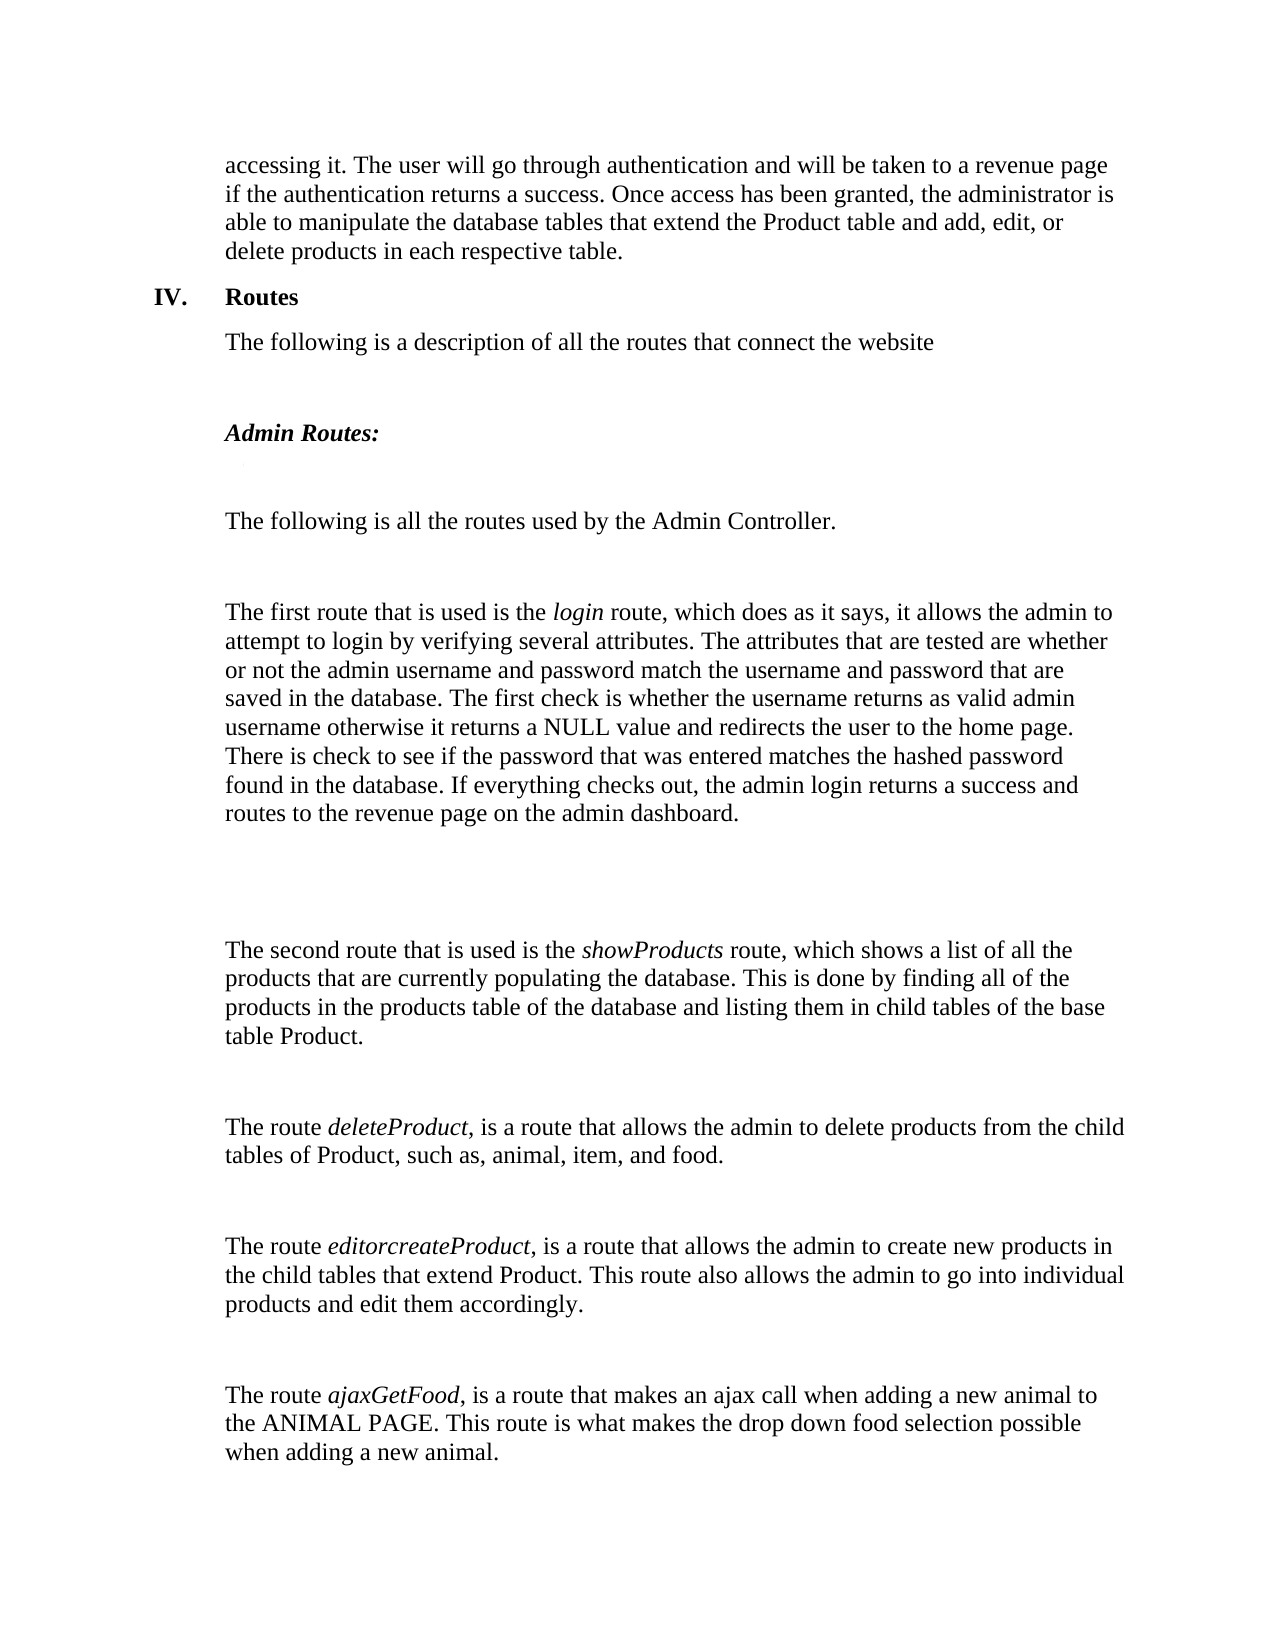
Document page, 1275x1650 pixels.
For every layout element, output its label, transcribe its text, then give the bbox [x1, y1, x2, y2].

text The route ajaxGetFood, is a route that makes an ajax call when adding a new animal to the ANIMAL PAGE. This route is what makes the drop down food selection possible when adding a new animal. [225, 1380, 1125, 1466]
list Routes [187, 282, 1125, 310]
text Admin Routes: [225, 418, 1125, 447]
text accessing it. The user will go through authentication and will be taken to a revenue page if the authentication returns a success. Once access has been granted, the administrator is able to manipulate the database tables that extend the Product table and add, edit, or delete products in each respective table. [225, 150, 1125, 265]
text The first route that is used is the login route, which does as it says, it allows the admin to attempt to login by verifying several attributes. The attributes that are tested are whether or not the admin username and password match the username and password that are saved in the database. The first check is whether the username returns as valid admin username otherwise it returns a NULL value and redirects the user to the home page. There is check to see if the password that was entered matches the hashed password found in the database. If everything checks out, the admin login returns a success and routes to the revenue page on the admin dashboard. [225, 597, 1125, 827]
text The route deleteProduct, is a route that allows the admin to delete products from the child tables of Product, such as, animal, item, and food. [225, 1112, 1125, 1169]
text The route editorcreateProduct, is a route that allows the admin to create new products in the child tables that extend Product. This route also allows the admin to go into individual products and edit them accordingly. [225, 1231, 1125, 1318]
text The second route that is used is the showProducts route, which shows a list of all the products that are currently populating the database. This is done by finding all of the products in the products table of the database and listing them in child tables of the base table Product. [225, 935, 1125, 1050]
text The following is a description of all the routes that connect the website [225, 327, 1125, 356]
text The following is all the routes used by the Admin Controller. [225, 506, 1125, 535]
